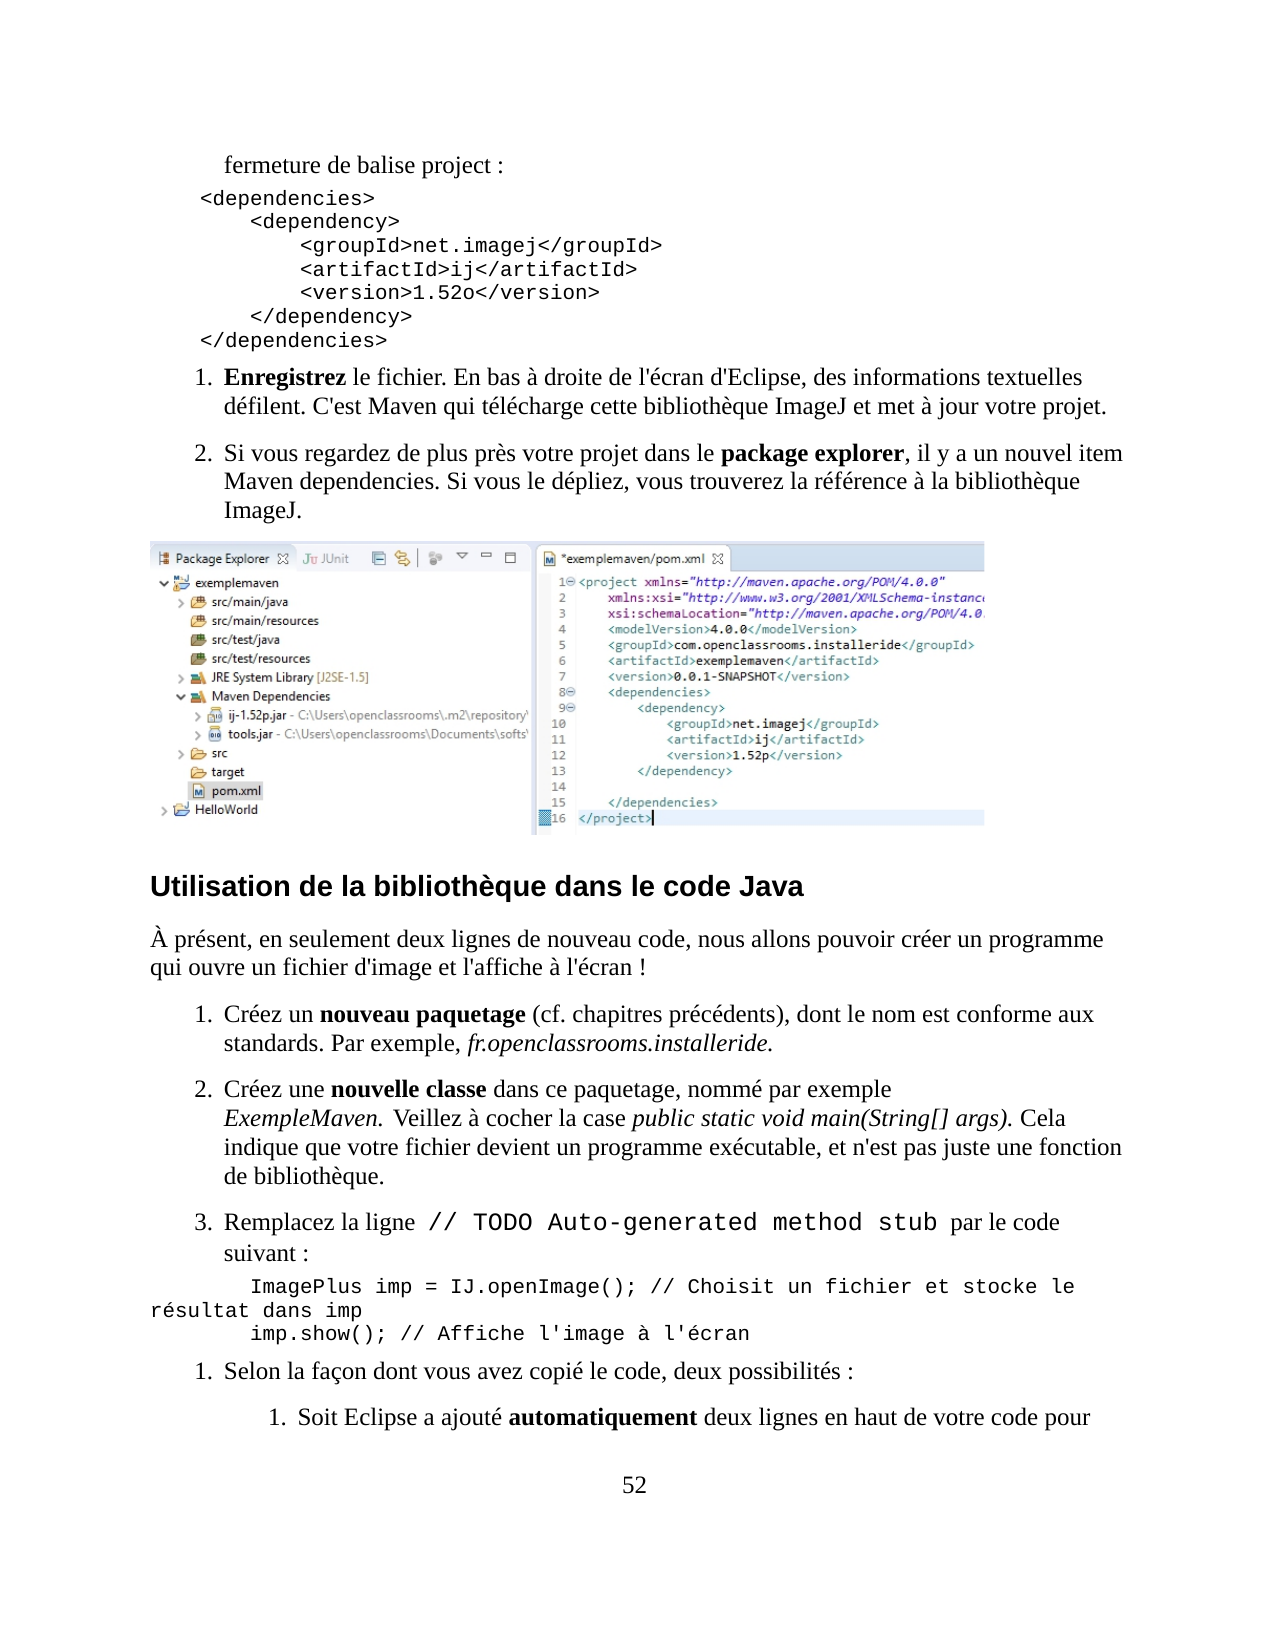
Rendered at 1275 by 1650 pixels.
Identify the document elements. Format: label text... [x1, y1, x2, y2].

picture [150, 541, 985, 835]
list fermeture de balise project : [194, 150, 1125, 179]
list Créez un nouveau paquetage (cf. chapitres précédents), dont le nom est conforme aux standards. Par exemple, fr.openclassrooms.installeride. [194, 999, 1125, 1057]
list Remplacez la ligne // TODO Auto-generated method stub par le code suivant : [194, 1207, 1125, 1267]
text imp.show(); // Affiche l'image à l'écran [150, 1323, 1125, 1347]
list Selon la façon dont vous avez copié le code, deux possibilités : [194, 1356, 1125, 1384]
subtitle Utilisation de la bibliothèque dans le code Java [150, 869, 1125, 902]
text </dependencies> [150, 329, 1125, 353]
text <groupId>net.imagej</groupId> [150, 235, 1125, 259]
text </dependency> [150, 306, 1125, 329]
text À présent, en seulement deux lignes de nouveau code, nous allons pouvoir créer un programme qui ouvre un fichier d'image et l'affiche à l'écran ! [150, 924, 1125, 981]
text ImagePlus imp = IJ.openImage(); // Choisit un fichier et stocke le résultat dans imp [150, 1276, 1125, 1323]
list Si vous regardez de plus près votre projet dans le package explorer, il y a un nouvel item Maven dependencies. Si vous le dépliez, vous trouverez la référence à la bibliothèque ImageJ. [194, 438, 1125, 524]
list Soit Eclipse a ajouté automatiquement deux lignes en haut de votre code pour [268, 1402, 1125, 1431]
text <dependency> [150, 211, 1125, 235]
text <artifactId>ij</artifactId> [150, 259, 1125, 282]
text <dependencies> [150, 188, 1125, 211]
list Créez une nouvelle classe dans ce paquetage, nommé par exemple ExempleMaven. Veillez à cocher la case public static void main(String[] args). Cela indique que votre fichier devient un programme exécutable, et n'est pas juste une fonction de bibliothèque. [194, 1074, 1125, 1189]
list Enregistrez le fichier. En bas à droite de l'écran d'Eclipse, des informations textuelles défilent. C'est Maven qui télécharge cette bibliothèque ImageJ et met à jour votre projet. [194, 362, 1125, 420]
text <version>1.52o</version> [150, 282, 1125, 306]
